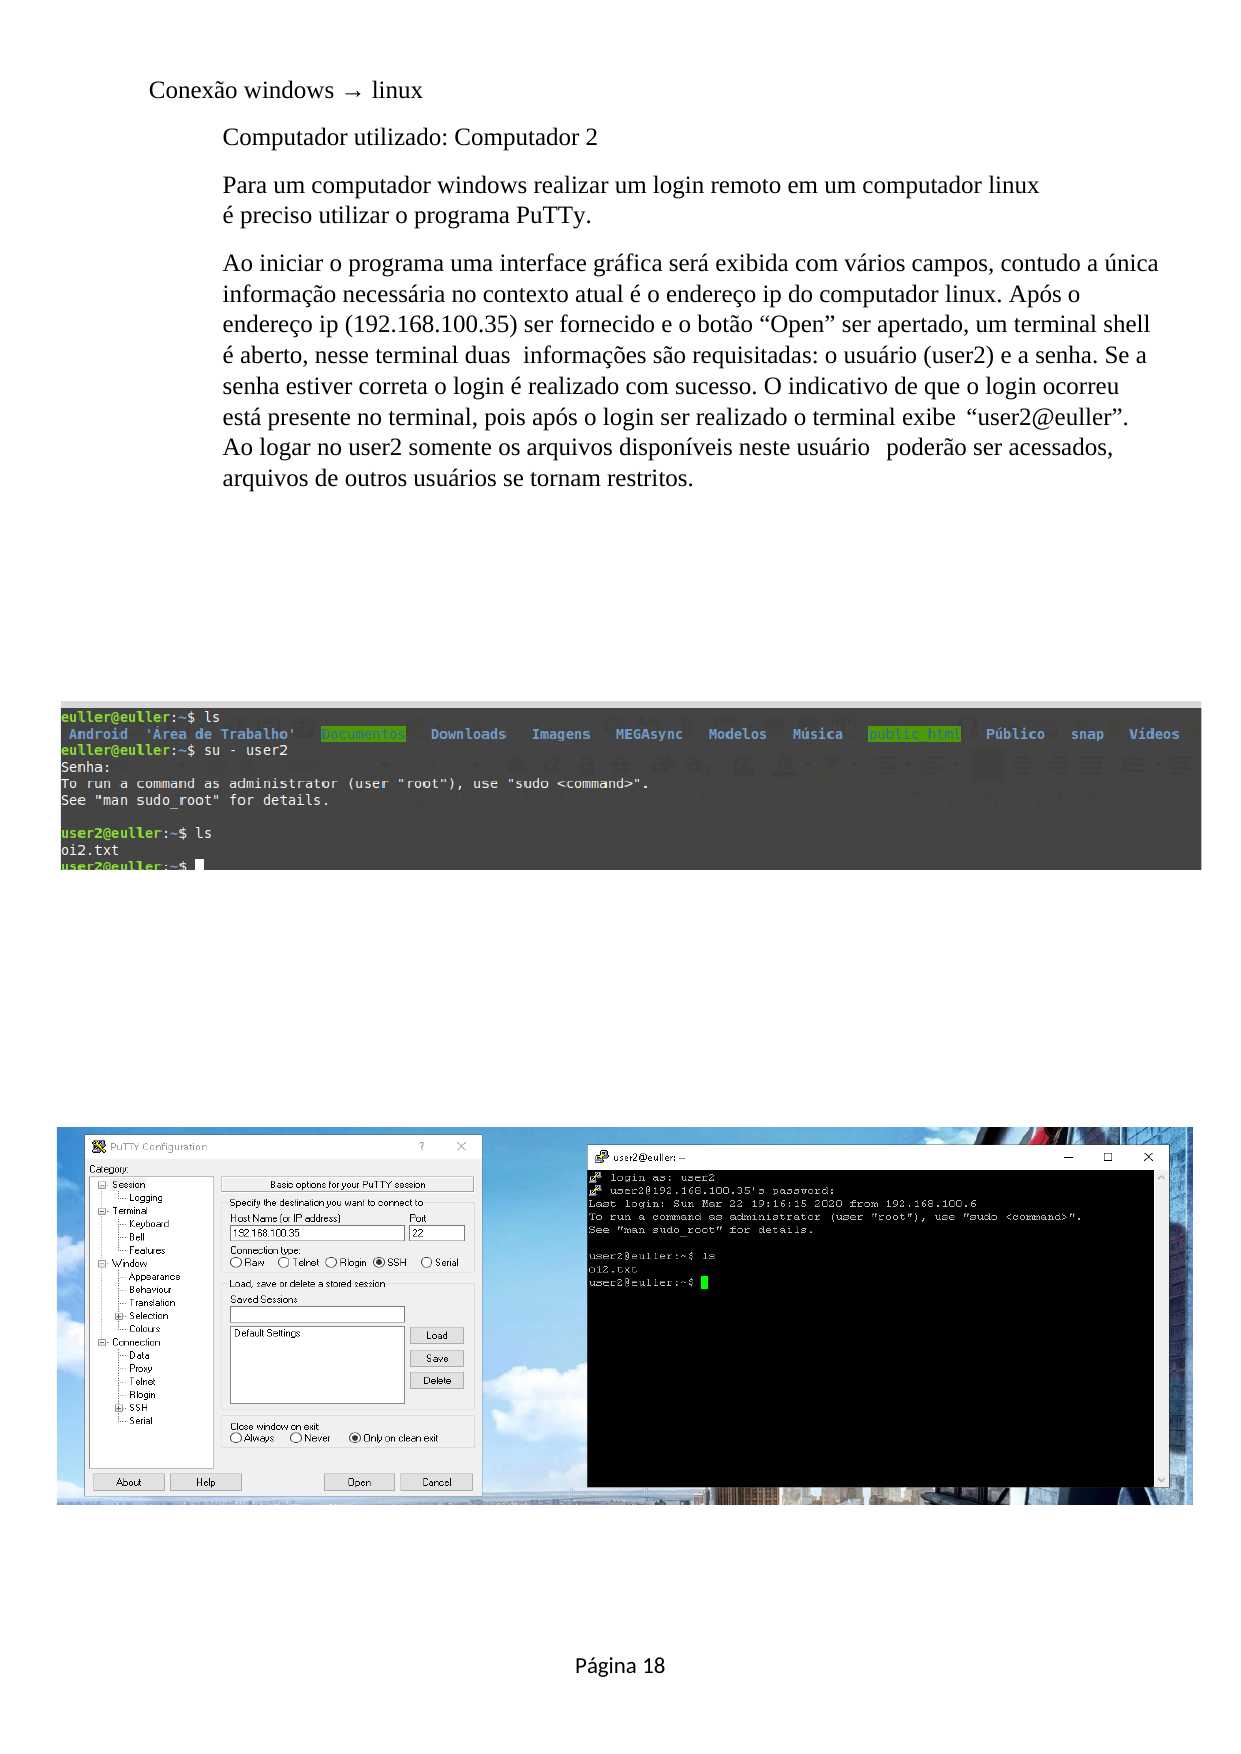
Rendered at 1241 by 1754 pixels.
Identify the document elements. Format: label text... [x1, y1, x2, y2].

picture [60, 701, 1202, 792]
text Conexão windows → linux [75, 75, 1165, 104]
text Para um computador windows realizar um login remoto em um computador linux é preciso utilizar o programa PuTTy. [75, 170, 1165, 229]
text Ao iniciar o programa uma interface gráfica será exibida com vários campos, contudo a única informação necessária no contexto atual é o endereço ip do computador linux. Após o endereço ip (192.168.100.35) ser fornecido e o botão “Open” ser apertado, um terminal shell é aberto, nesse terminal duas informações são requisitadas: o usuário (user2) e a senha. Se a senha estiver correta o login é realizado com sucesso. O indicativo de que o login ocorreu está presente no terminal, pois após o login ser realizado o terminal exibe “user2@euller”. Ao logar no user2 somente os arquivos disponíveis neste usuário poderão ser acessados, arquivos de outros usuários se tornam restritos. [75, 248, 1165, 492]
picture [56, 1127, 1193, 1505]
text Computador utilizado: Computador 2 [75, 122, 1165, 151]
